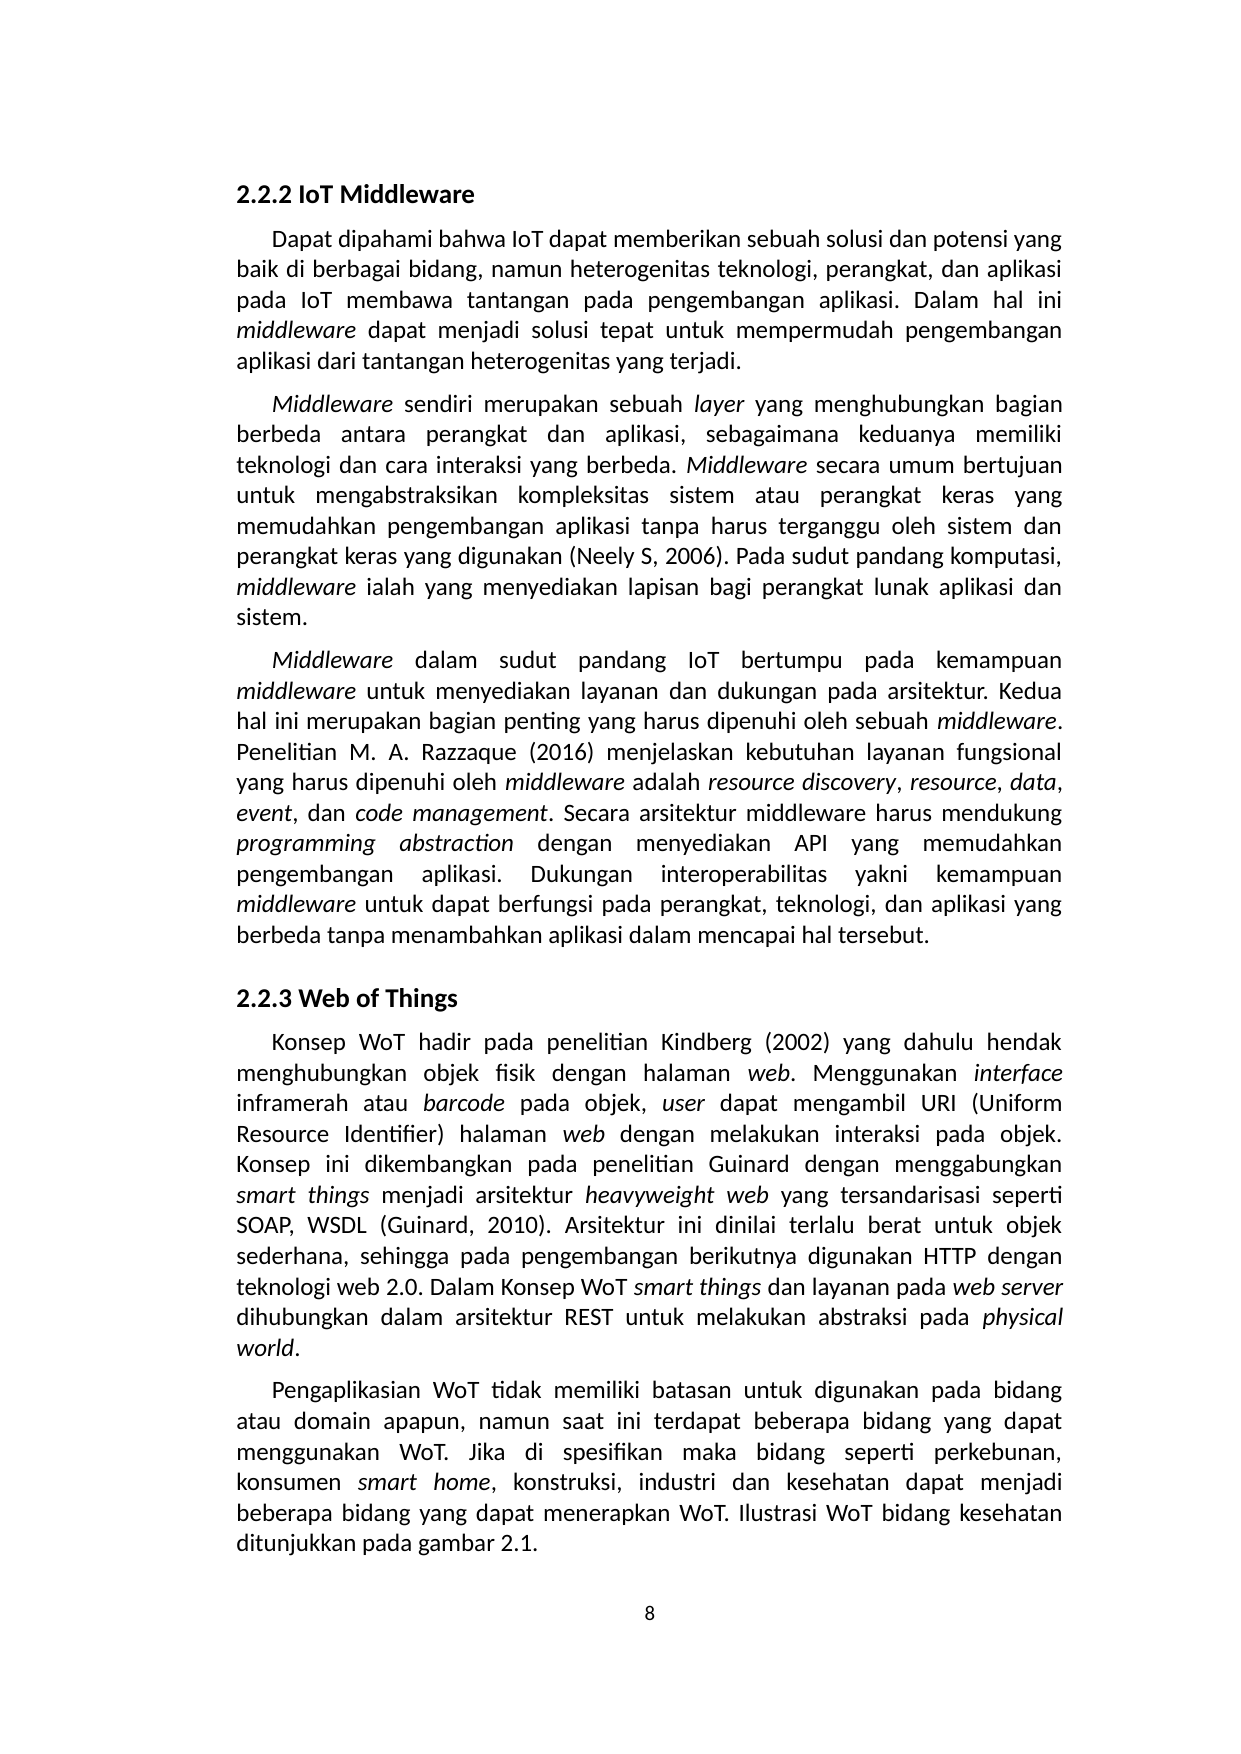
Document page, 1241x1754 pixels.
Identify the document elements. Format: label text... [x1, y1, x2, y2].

text Middleware dalam sudut pandang IoT bertumpu pada kemampuan middleware untuk menyediakan layanan dan dukungan pada arsitektur. Kedua hal ini merupakan bagian penting yang harus dipenuhi oleh sebuah middleware. Penelitian M. A. Razzaque (2016) menjelaskan kebutuhan layanan fungsional yang harus dipenuhi oleh middleware adalah resource discovery, resource, data, event, dan code management. Secara arsitektur middleware harus mendukung programming abstraction dengan menyediakan API yang memudahkan pengembangan aplikasi. Dukungan interoperabilitas yakni kemampuan middleware untuk dapat berfungsi pada perangkat, teknologi, dan aplikasi yang berbeda tanpa menambahkan aplikasi dalam mencapai hal tersebut. [236, 644, 1063, 950]
text Pengaplikasian WoT tidak memiliki batasan untuk digunakan pada bidang atau domain apapun, namun saat ini terdapat beberapa bidang yang dapat menggunakan WoT. Jika di spesifikan maka bidang seperti perkebunan, konsumen smart home, konstruksi, industri dan kesehatan dapat menjadi beberapa bidang yang dapat menerapkan WoT. Ilustrasi WoT bidang kesehatan ditunjukkan pada gambar 2.1. [236, 1375, 1063, 1558]
text Middleware sendiri merupakan sebuah layer yang menghubungkan bagian berbeda antara perangkat dan aplikasi, sebagaimana keduanya memiliki teknologi dan cara interaksi yang berbeda. Middleware secara umum bertujuan untuk mengabstraksikan kompleksitas sistem atau perangkat keras yang memudahkan pengembangan aplikasi tanpa harus terganggu oleh sistem dan perangkat keras yang digunakan (Neely S, 2006). Pada sudut pandang komputasi, middleware ialah yang menyediakan lapisan bagi perangkat lunak aplikasi dan sistem. [236, 388, 1063, 632]
text Konsep WoT hadir pada penelitian Kindberg (2002) yang dahulu hendak menghubungkan objek fisik dengan halaman web. Menggunakan interface inframerah atau barcode pada objek, user dapat mengambil URI (Uniform Resource Identifier) halaman web dengan melakukan interaksi pada objek. Konsep ini dikembangkan pada penelitian Guinard dengan menggabungkan smart things menjadi arsitektur heavyweight web yang tersandarisasi seperti SOAP, WSDL (Guinard, 2010). Arsitektur ini dinilai terlalu berat untuk objek sederhana, sehingga pada pengembangan berikutnya digunakan HTTP dengan teknologi web 2.0. Dalam Konsep WoT smart things dan layanan pada web server dihubungkan dalam arsitektur REST untuk melakukan abstraksi pada physical world. [236, 1026, 1063, 1362]
subtitle Web of Things [236, 981, 1063, 1014]
subtitle IoT Middleware [236, 177, 1063, 210]
text Dapat dipahami bahwa IoT dapat memberikan sebuah solusi dan potensi yang baik di berbagai bidang, namun heterogenitas teknologi, perangkat, dan aplikasi pada IoT membawa tantangan pada pengembangan aplikasi. Dalam hal ini middleware dapat menjadi solusi tepat untuk mempermudah pengembangan aplikasi dari tantangan heterogenitas yang terjadi. [236, 223, 1063, 375]
